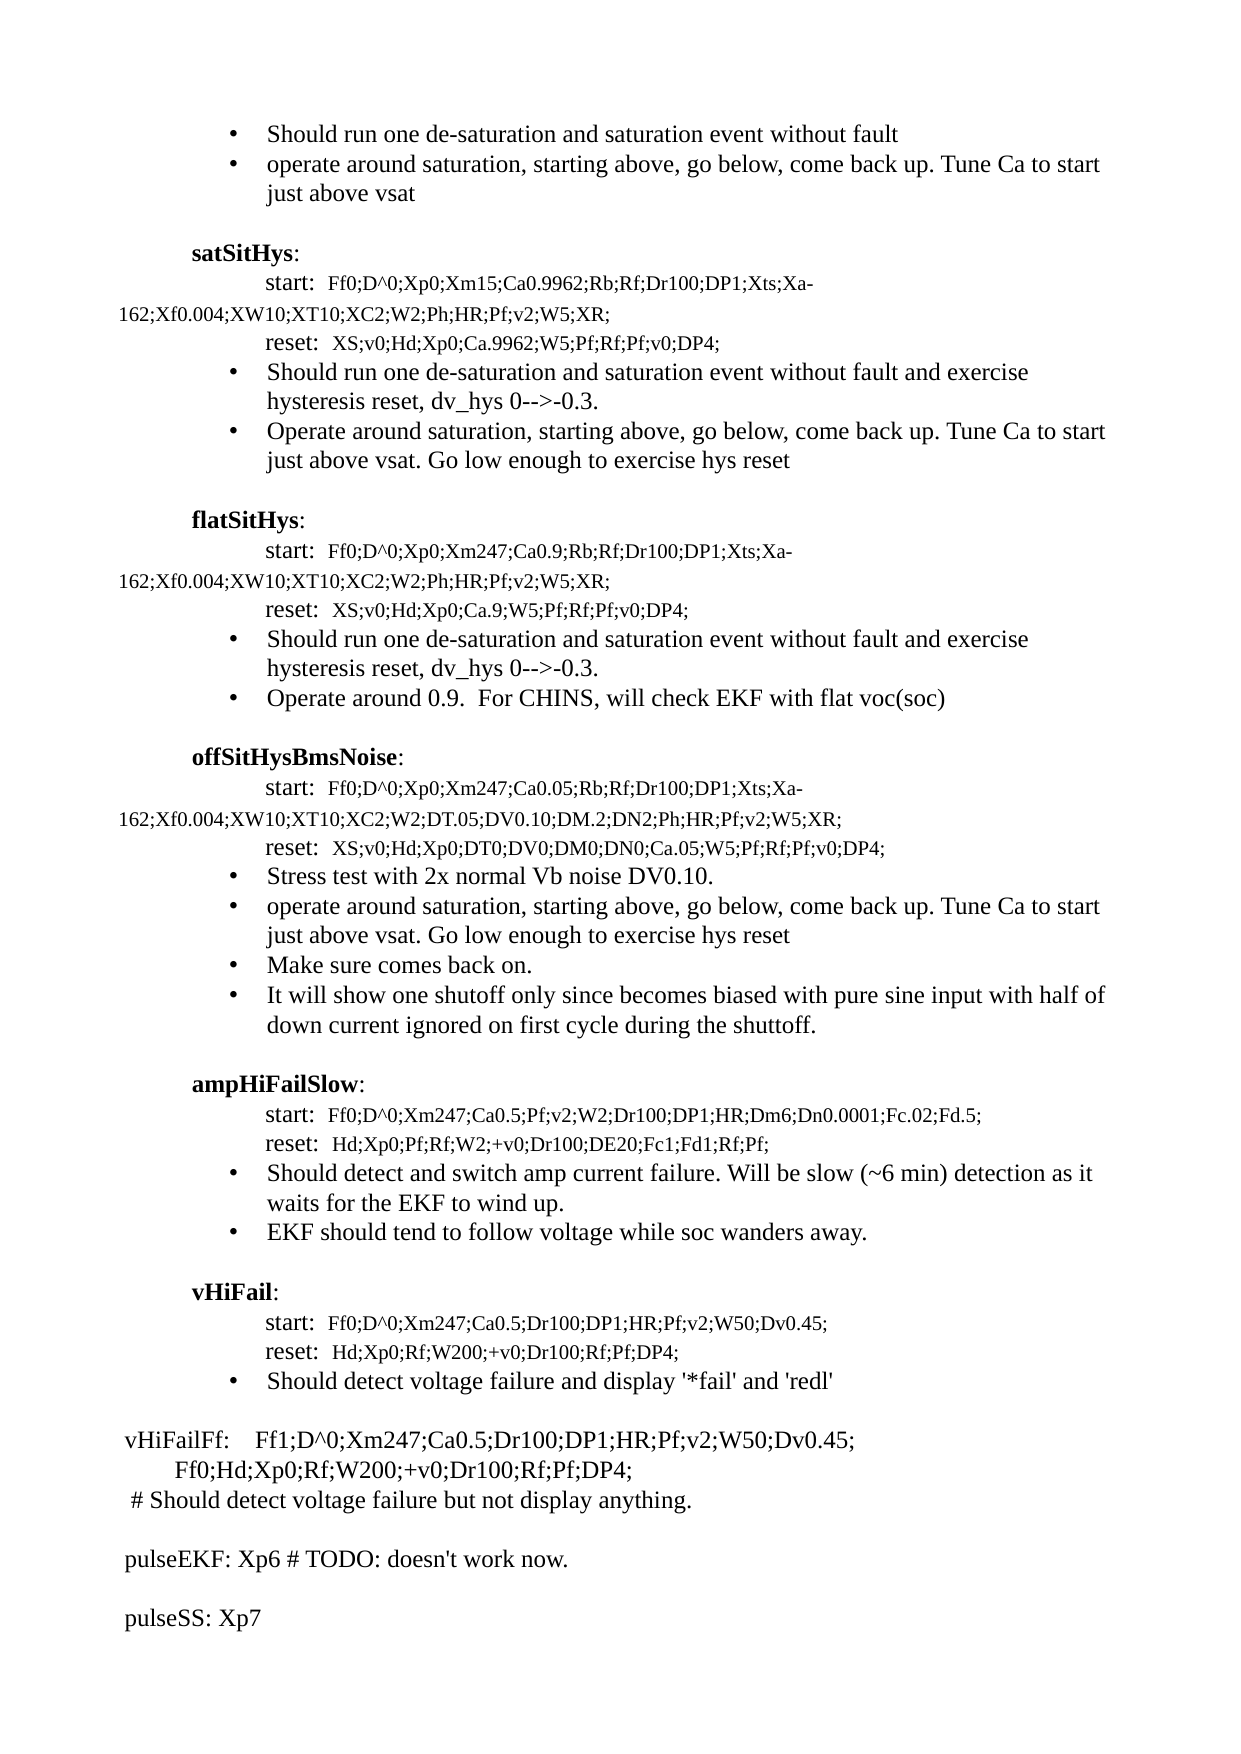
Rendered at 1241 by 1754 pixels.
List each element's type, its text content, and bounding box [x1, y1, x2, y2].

list Should detect and switch amp current failure. Will be slow (~6 min) detection as it waits for the EKF to wind up. [229, 1157, 1122, 1217]
text satSitHys: [118, 237, 1122, 267]
list EKF should tend to follow voltage while soc wanders away. [229, 1217, 1122, 1246]
list Stress test with 2x normal Vb noise DV0.10. [229, 860, 1122, 890]
list Should run one de-saturation and saturation event without fault [229, 118, 1122, 148]
text reset: Hd;Xp0;Rf;W200;+v0;Dr100;Rf;Pf;DP4; [118, 1335, 1122, 1365]
text reset: Hd;Xp0;Pf;Rf;W2;+v0;Dr100;DE20;Fc1;Fd1;Rf;Pf; [118, 1127, 1122, 1157]
text pulseEKF: Xp6 # TODO: doesn't work now. [118, 1543, 1122, 1573]
text vHiFail: [118, 1276, 1122, 1306]
text reset: XS;v0;Hd;Xp0;Ca.9962;W5;Pf;Rf;Pf;v0;DP4; [118, 326, 1122, 356]
text pulseSS: Xp7 [118, 1602, 1122, 1632]
text start: Ff0;D^0;Xp0;Xm15;Ca0.9962;Rb;Rf;Dr100;DP1;Xts;Xa-162;Xf0.004;XW10;XT10;XC2;W2;Ph;HR;Pf;v2;W5;XR; [118, 267, 1122, 326]
text offSitHysBmsNoise: [118, 742, 1122, 771]
list operate around saturation, starting above, go below, come back up. Tune Ca to start just above vsat [229, 148, 1122, 207]
text reset: XS;v0;Hd;Xp0;Ca.9;W5;Pf;Rf;Pf;v0;DP4; [118, 593, 1122, 623]
text flatSitHys: [118, 504, 1122, 534]
text start: Ff0;D^0;Xp0;Xm247;Ca0.05;Rb;Rf;Dr100;DP1;Xts;Xa-162;Xf0.004;XW10;XT10;XC2;W2;DT.05;DV0.10;DM.2;DN2;Ph;HR;Pf;v2;W5;XR; [118, 771, 1122, 831]
text # Should detect voltage failure but not display anything. [118, 1484, 1122, 1513]
text start: Ff0;D^0;Xm247;Ca0.5;Dr100;DP1;HR;Pf;v2;W50;Dv0.45; [118, 1306, 1122, 1335]
list Operate around 0.9. For CHINS, will check EKF with flat voc(soc) [229, 682, 1122, 712]
list operate around saturation, starting above, go below, come back up. Tune Ca to start just above vsat. Go low enough to exercise hys reset [229, 890, 1122, 949]
list Operate around saturation, starting above, go below, come back up. Tune Ca to start just above vsat. Go low enough to exercise hys reset [229, 415, 1122, 474]
list Should run one de-saturation and saturation event without fault and exercise hysteresis reset, dv_hys 0-->-0.3. [229, 623, 1122, 682]
list Should detect voltage failure and display '*fail' and 'redl' [229, 1365, 1122, 1395]
list It will show one shutoff only since becomes biased with pure sine input with half of down current ignored on first cycle during the shuttoff. [229, 979, 1122, 1038]
text vHiFailFf: Ff1;D^0;Xm247;Ca0.5;Dr100;DP1;HR;Pf;v2;W50;Dv0.45; [118, 1424, 1122, 1454]
text reset: XS;v0;Hd;Xp0;DT0;DV0;DM0;DN0;Ca.05;W5;Pf;Rf;Pf;v0;DP4; [118, 831, 1122, 860]
text Ff0;Hd;Xp0;Rf;W200;+v0;Dr100;Rf;Pf;DP4; [118, 1454, 1122, 1484]
list Make sure comes back on. [229, 949, 1122, 979]
text ampHiFailSlow: [118, 1068, 1122, 1098]
text start: Ff0;D^0;Xp0;Xm247;Ca0.9;Rb;Rf;Dr100;DP1;Xts;Xa-162;Xf0.004;XW10;XT10;XC2;W2;Ph;HR;Pf;v2;W5;XR; [118, 534, 1122, 593]
list Should run one de-saturation and saturation event without fault and exercise hysteresis reset, dv_hys 0-->-0.3. [229, 356, 1122, 415]
text start: Ff0;D^0;Xm247;Ca0.5;Pf;v2;W2;Dr100;DP1;HR;Dm6;Dn0.0001;Fc.02;Fd.5; [118, 1098, 1122, 1127]
